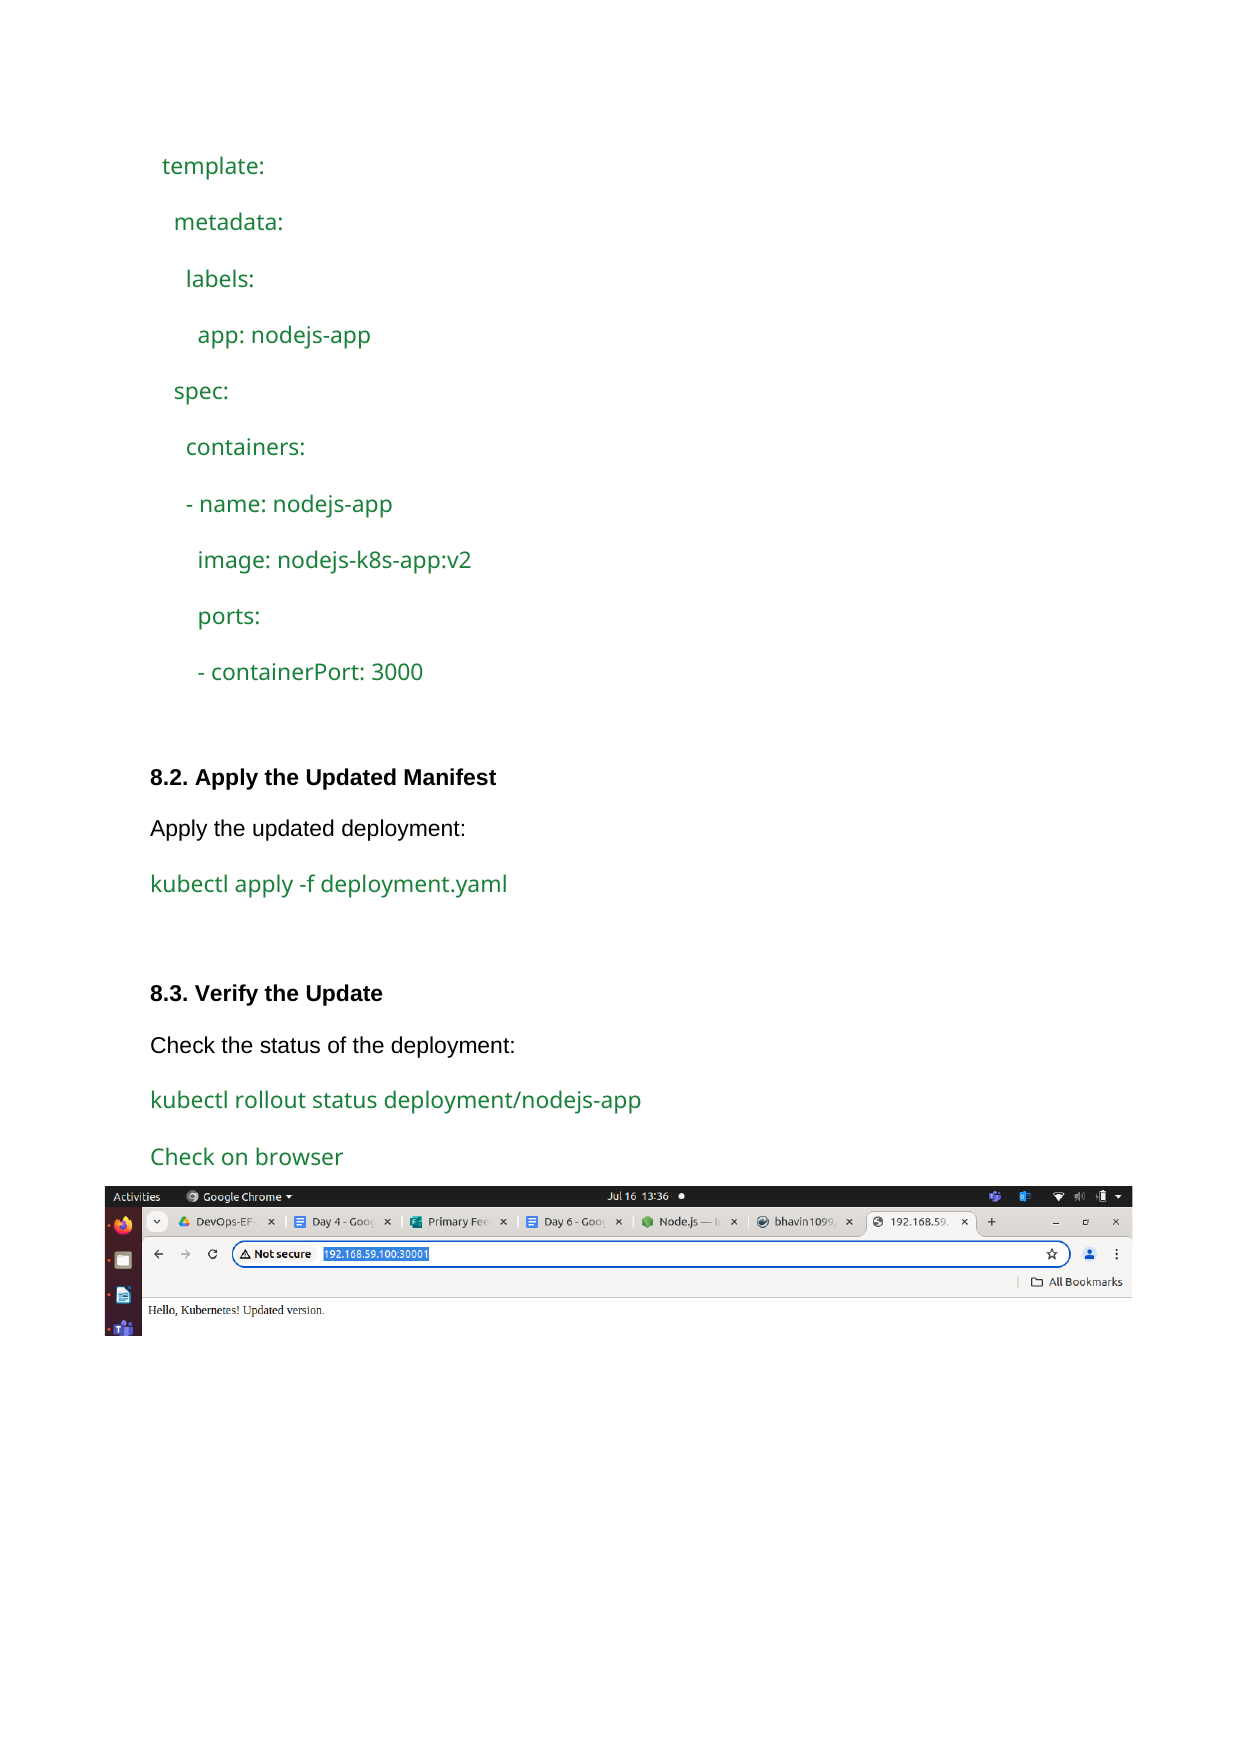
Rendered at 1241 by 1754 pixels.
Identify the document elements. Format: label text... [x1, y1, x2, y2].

text - containerPort: 3000 [150, 656, 1090, 687]
text metadata: [150, 206, 1090, 237]
text labels: [150, 262, 1090, 294]
text ports: [150, 600, 1090, 631]
text 8.3. Verify the Update [150, 980, 1090, 1007]
text containers: [150, 431, 1090, 462]
text Check on browser [150, 1141, 1090, 1172]
text template: [150, 150, 1090, 181]
text - name: nodejs-app [150, 487, 1090, 519]
text image: nodejs-k8s-app:v2 [150, 544, 1090, 575]
text 8.2. Apply the Updated Manifest [150, 764, 1090, 790]
text Check the status of the deployment: kubectl rollout status deployment/nodejs-app [150, 1032, 1090, 1116]
text spec: [150, 375, 1090, 406]
text Apply the updated deployment: kubectl apply -f deployment.yaml [150, 815, 1090, 899]
text app: nodejs-app [150, 319, 1090, 350]
